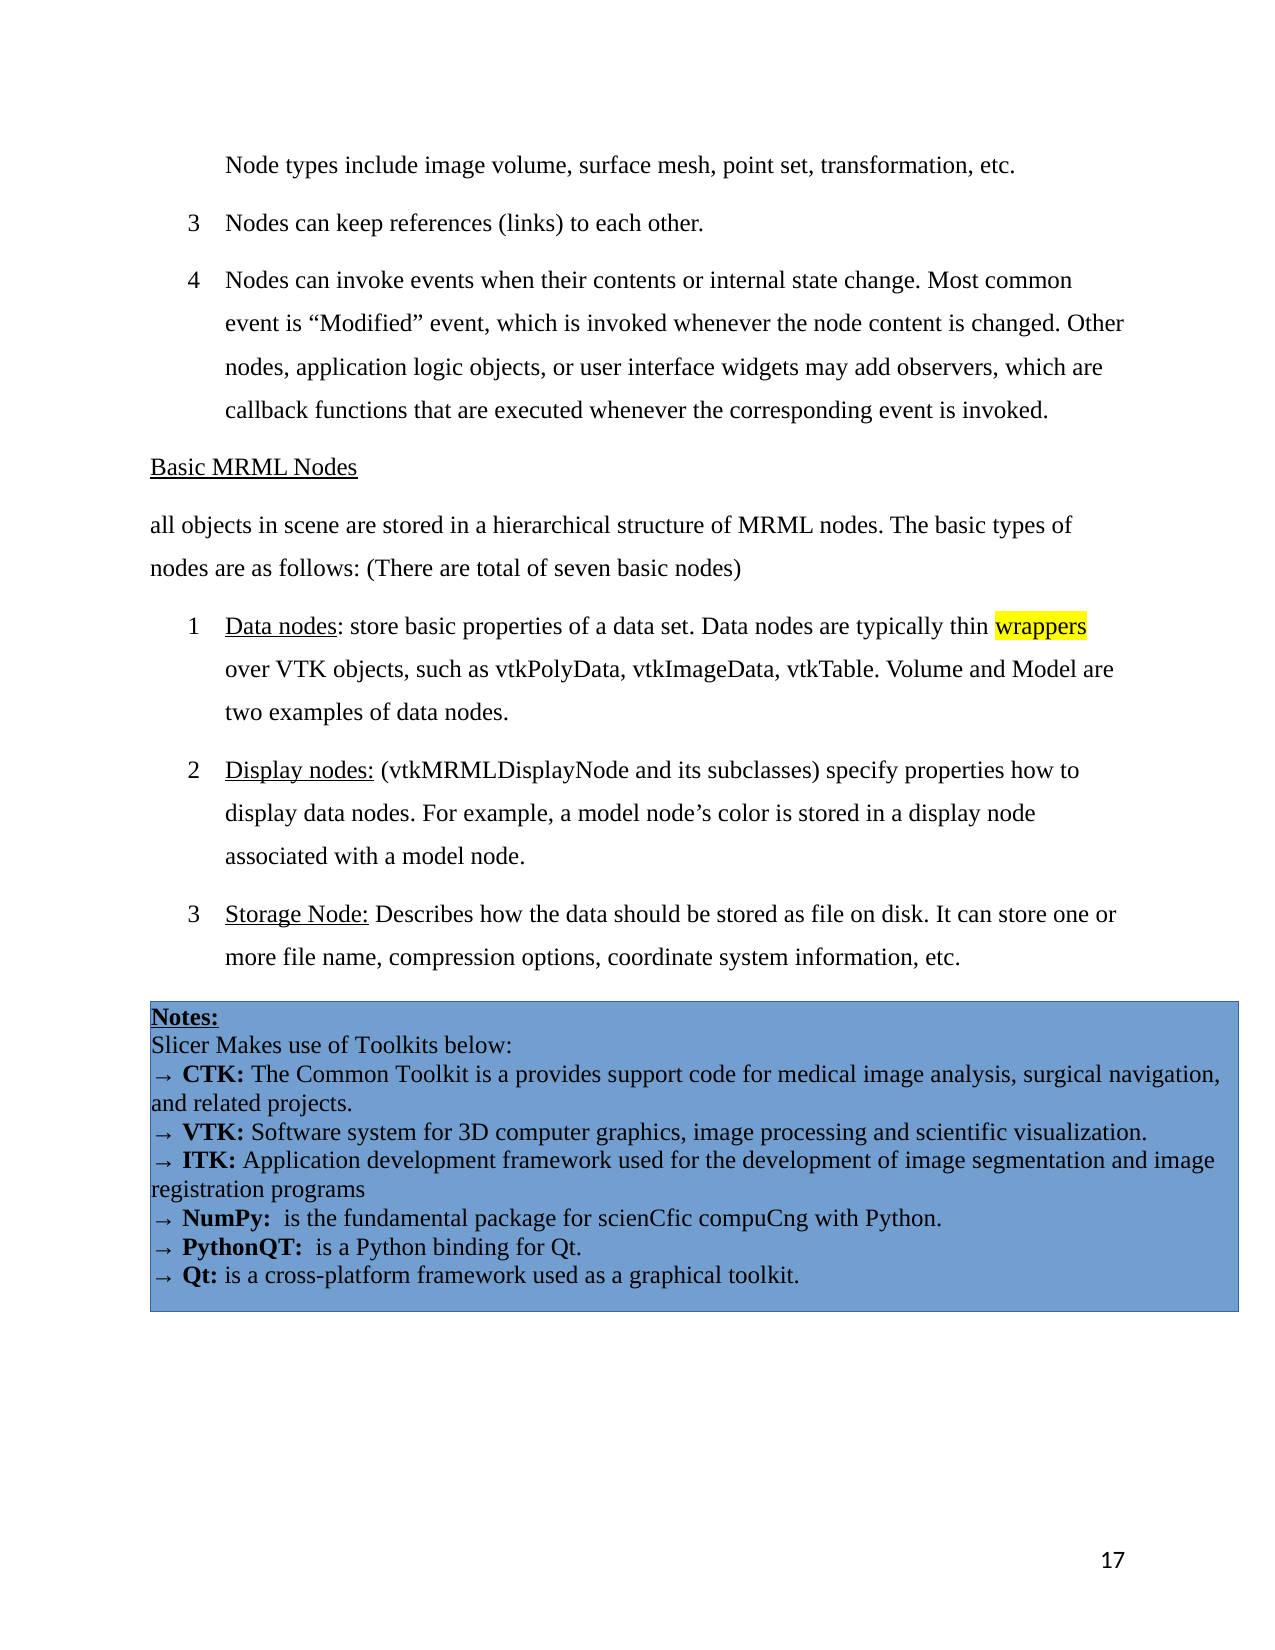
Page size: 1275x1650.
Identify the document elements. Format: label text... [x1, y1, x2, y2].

text all objects in scene are stored in a hierarchical structure of MRML nodes. The basic types of nodes are as follows: (There are total of seven basic nodes) [150, 510, 1125, 582]
text Slicer Makes use of Toolkits below: [151, 1031, 1238, 1059]
text Basic MRML Nodes [150, 452, 1125, 481]
list Storage Node: Describes how the data should be stored as file on disk. It can store one or more file name, compression options, coordinate system information, etc. [187, 899, 1125, 971]
text → NumPy: is the fundamental package for scienCfic compuCng with Python. [151, 1203, 1238, 1232]
list Data nodes: store basic properties of a data set. Data nodes are typically thin wrappers over VTK objects, such as vtkPolyData, vtkImageData, vtkTable. Volume and Model are two examples of data nodes. [187, 611, 1125, 726]
list Display nodes: (vtkMRMLDisplayNode and its subclasses) specify properties how to display data nodes. For example, a model node’s color is stored in a display node associated with a model node. [187, 755, 1125, 870]
list Nodes can invoke events when their contents or internal state change. Most common event is “Modified” event, which is invoked whenever the node content is changed. Other nodes, application logic objects, or user interface widgets may add observers, which are callback functions that are executed whenever the corresponding event is invoked. [187, 265, 1125, 423]
text → Qt: is a cross-platform framework used as a graphical toolkit. [151, 1261, 1238, 1289]
text Notes: [151, 1002, 1238, 1031]
text → ITK: Application development framework used for the development of image segmentation and image registration programs [151, 1146, 1238, 1203]
list Nodes can keep references (links) to each other. [187, 208, 1125, 236]
text → CTK: The Common Toolkit is a provides support code for medical image analysis, surgical navigation, and related projects. [151, 1059, 1238, 1117]
text → VTK: Software system for 3D computer graphics, image processing and scientific visualization. [151, 1117, 1238, 1146]
list Node types include image volume, surface mesh, point set, transformation, etc. [187, 150, 1125, 179]
text → PythonQT: is a Python binding for Qt. [151, 1232, 1238, 1261]
